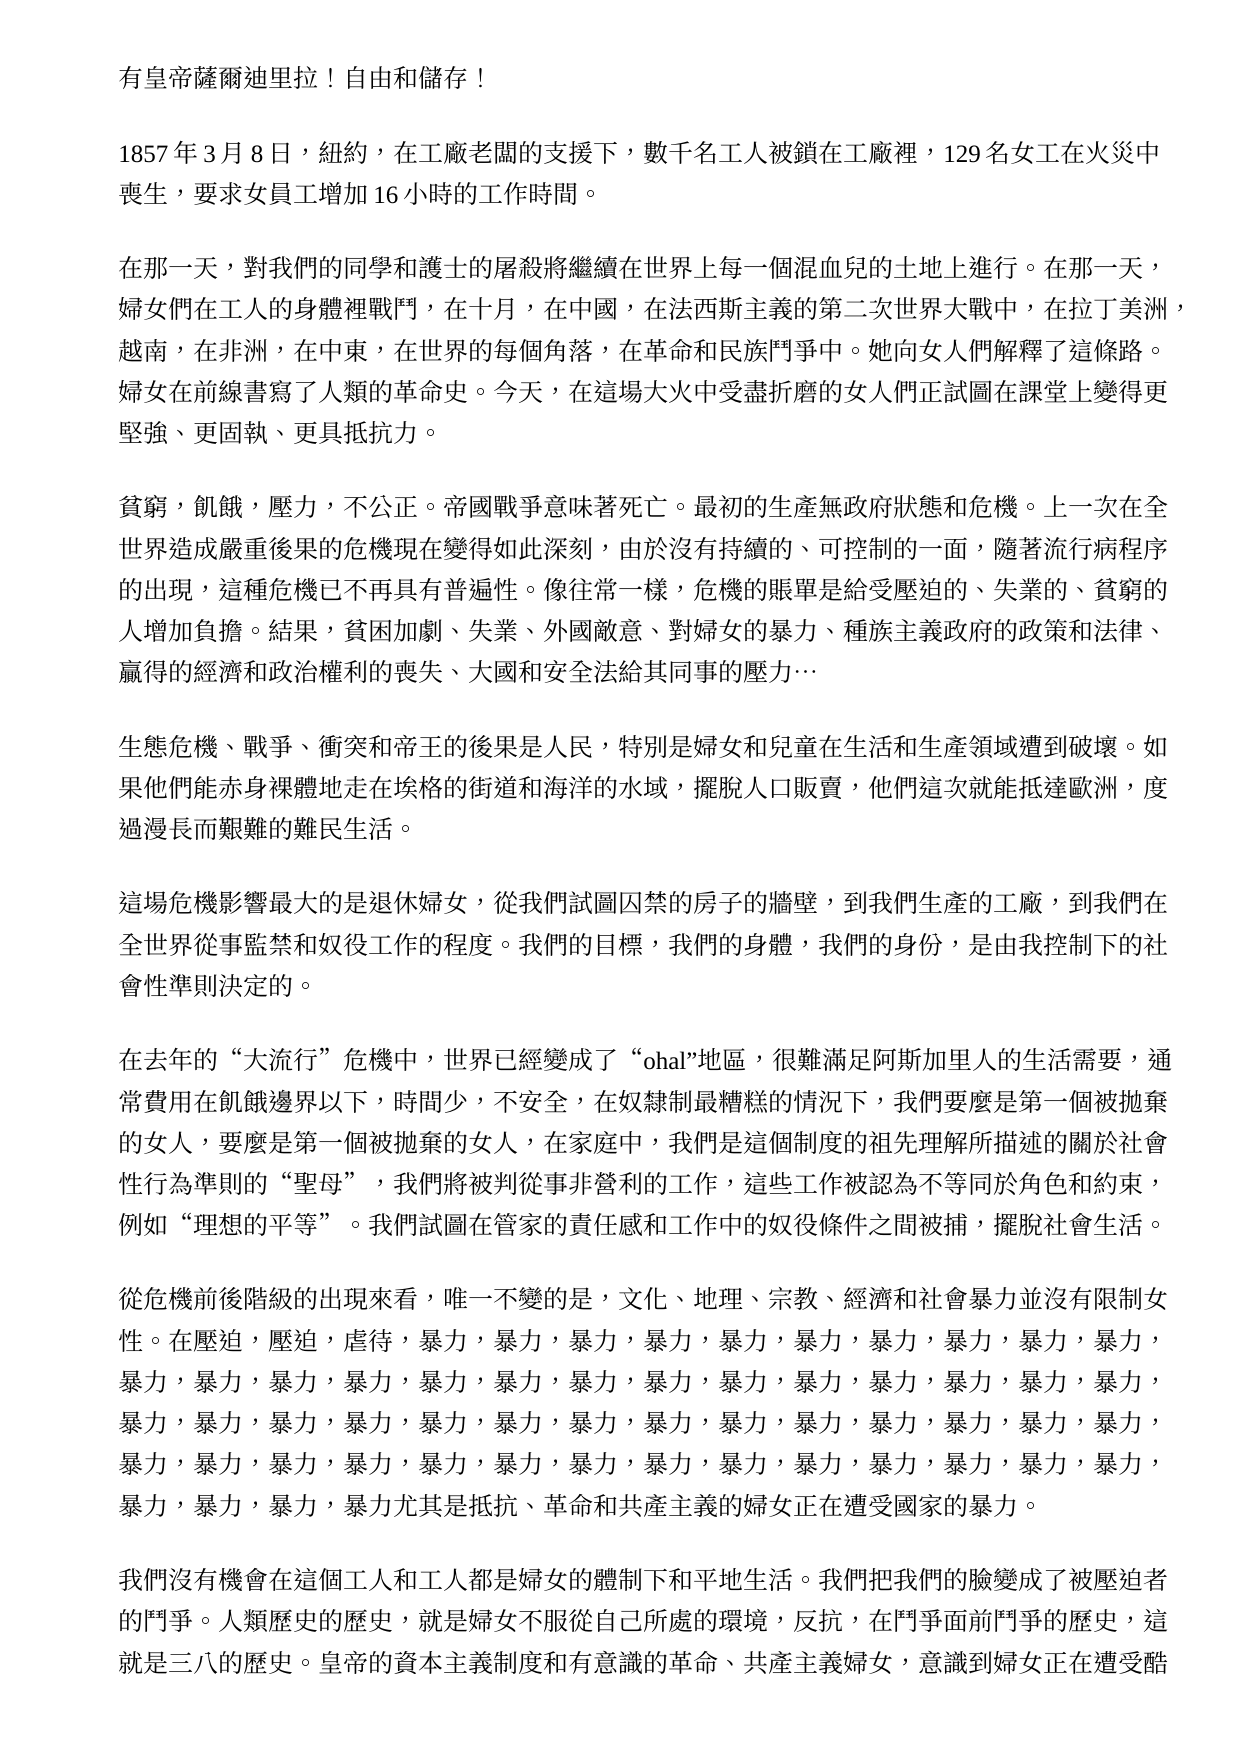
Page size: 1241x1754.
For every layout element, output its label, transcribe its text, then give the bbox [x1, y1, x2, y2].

text 2021-03-06T23:55:00-08:00 毛伊斯特路 ['https://1.bp.blogspot.com/-1iFlfBPJeGM/YEMVqWmPDKI/AAAAARAE/1X\u baGcHALwErJr3tqiaabzeq9Y\u V6LKwCLcBGAsYHQ/w452-h640/morkizil-8mart2021-01.png'https://www.blogger.com/static/v1/widgets/629644797-widgets.js'] 3月8日國際主義者-德國/土耳其 MOR-KIZIL公司- 組織對TKP/ML的引用 有皇帝薩爾迪里拉！自由和儲存！ 1857年3月8日，紐約，在工廠老闆的支援下，數千名工人被鎖在工廠裡，129名女工在火災中喪生，要求女員工增加16小時的工作時間。 在那一天，對我們的同學和護士的屠殺將繼續在世界上每一個混血兒的土地上進行。在那一天，婦女們在工人的身體裡戰鬥，在十月，在中國，在法西斯主義的第二次世界大戰中，在拉丁美洲，越南，在非洲，在中東，在世界的每個角落，在革命和民族鬥爭中。她向女人們解釋了這條路。婦女在前線書寫了人類的革命史。今天，在這場大火中受盡折磨的女人們正試圖在課堂上變得更堅強、更固執、更具抵抗力。 貧窮，飢餓，壓力，不公正。帝國戰爭意味著死亡。最初的生產無政府狀態和危機。上一次在全世界造成嚴重後果的危機現在變得如此深刻，由於沒有持續的、可控制的一面，隨著流行病程序的出現，這種危機已不再具有普遍性。像往常一樣，危機的賬單是給受壓迫的、失業的、貧窮的人增加負擔。結果，貧困加劇、失業、外國敵意、對婦女的暴力、種族主義政府的政策和法律、贏得的經濟和政治權利的喪失、大國和安全法給其同事的壓力… 生態危機、戰爭、衝突和帝王的後果是人民，特別是婦女和兒童在生活和生產領域遭到破壞。如果他們能赤身裸體地走在埃格的街道和海洋的水域，擺脫人口販賣，他們這次就能抵達歐洲，度過漫長而艱難的難民生活。 這場危機影響最大的是退休婦女，從我們試圖囚禁的房子的牆壁，到我們生產的工廠，到我們在全世界從事監禁和奴役工作的程度。我們的目標，我們的身體，我們的身份，是由我控制下的社會性準則決定的。 在去年的“大流行”危機中，世界已經變成了“ohal”地區，很難滿足阿斯加里人的生活需要，通常費用在飢餓邊界以下，時間少，不安全，在奴隸制最糟糕的情況下，我們要麼是第一個被拋棄的女人，要麼是第一個被拋棄的女人，在家庭中，我們是這個制度的祖先理解所描述的關於社會性行為準則的“聖母”，我們將被判從事非營利的工作，這些工作被認為不等同於角色和約束，例如“理想的平等”。我們試圖在管家的責任感和工作中的奴役條件之間被捕，擺脫社會生活。 從危機前後階級的出現來看，唯一不變的是，文化、地理、宗教、經濟和社會暴力並沒有限制女性。在壓迫，壓迫，虐待，暴力，暴力，暴力，暴力，暴力，暴力，暴力，暴力，暴力，暴力，暴力，暴力，暴力，暴力，暴力，暴力，暴力，暴力，暴力，暴力，暴力，暴力，暴力，暴力，暴力，暴力，暴力，暴力，暴力，暴力，暴力，暴力，暴力，暴力，暴力，暴力，暴力，暴力，暴力，暴力，暴力，暴力，暴力，暴力，暴力，暴力，暴力，暴力，暴力，暴力，暴力，暴力，暴力，暴力，暴力，暴力尤其是抵抗、革命和共產主義的婦女正在遭受國家的暴力。 我們沒有機會在這個工人和工人都是婦女的體制下和平地生活。我們把我們的臉變成了被壓迫者的鬥爭。人類歷史的歷史，就是婦女不服從自己所處的環境，反抗，在鬥爭面前鬥爭的歷史，這就是三八的歷史。皇帝的資本主義制度和有意識的革命、共產主義婦女，意識到婦女正在遭受酷刑，在草原、工廠、工廠等地，到處喊著婦女反對這一制度的鬥爭是明確和堅決的。在街頭，在全國戰爭中，在人民戰爭的手中，武裝到地面的子彈。最後，羅莎和阿斯敏又一次在一場拯救生命的鬥爭中，在信仰中，在決心中。他們打破了制度和父權制的藩籬，向婦女們展示了我是如何被人民的鬥爭摧毀的，我的身體和身份是如何被摧毀的。與此同時，對婦女爭取自由的恐懼也體現在傑里拉葬禮上實施的酷刑中。那麼多葬禮將被取消。恐懼不是無用的。因為惡人的忿怒甚大，婦女的忿怒甚大。總有一天，這種憤怒會像屠殺一樣在統治者面前爆發。 再一次，我們將能夠在帝王資本主義制度的歷史上，埋葬那些被折磨的工人和婦女，那些文盲，失業，沒有戰爭的婦女和婦女的生存，這意味著164年前，那些被養育的婦女的工人我們是退休婦女的歷史責任，舉起抵抗之火。從那時起，我們很榮幸能從他們那裡得到這份遺產，燃起這場大火，為營救在3月8日之光下受難的工人而吶喊。2021年3月8日，世界緊急婦女節這天，我們要走上街頭，喊口號，說戰鬥，走上街頭，喊口號，說戰鬥，一個響亮的聲音站在世界的四面八方，會聽到在田野，工廠，監獄，山裡。 所有被壓迫者、工人和婦女，今天我們呼籲這一流行病程序中的沉默與和平的街道建設起來，並與我們的權利和巨大的憤怒作鬥爭。 8哦，該死！ 2021年3月 莫爾-克孜爾集體 2021年3月8日 資訊TKP/ML由maoistroad在晚上11:55發郵件給這個部落格！分享到Twitter分享到Facebook分享到Pinterest無評論： 郵件 部落格\u CMT\u createIframe（'http://www.blogger.com/rpc\u relay.html'）；較新的帖子較舊的帖子主頁訂閱：帖子評論（Atom）特刊 請求：請求：maoistroad@gmail.com 紅色與國際主義五一節 下載《聯合宣告》英文版最終檔案及傳銷聯盟各方組織特別會議通過的呼籲 下載第一解析度 下載第二解析度 中國共產黨成立十週年國際會議（毛派）正式小冊子 下載pdf格式的國際支援印度人民戰爭委員會 [118, 59, 1181, 1679]
